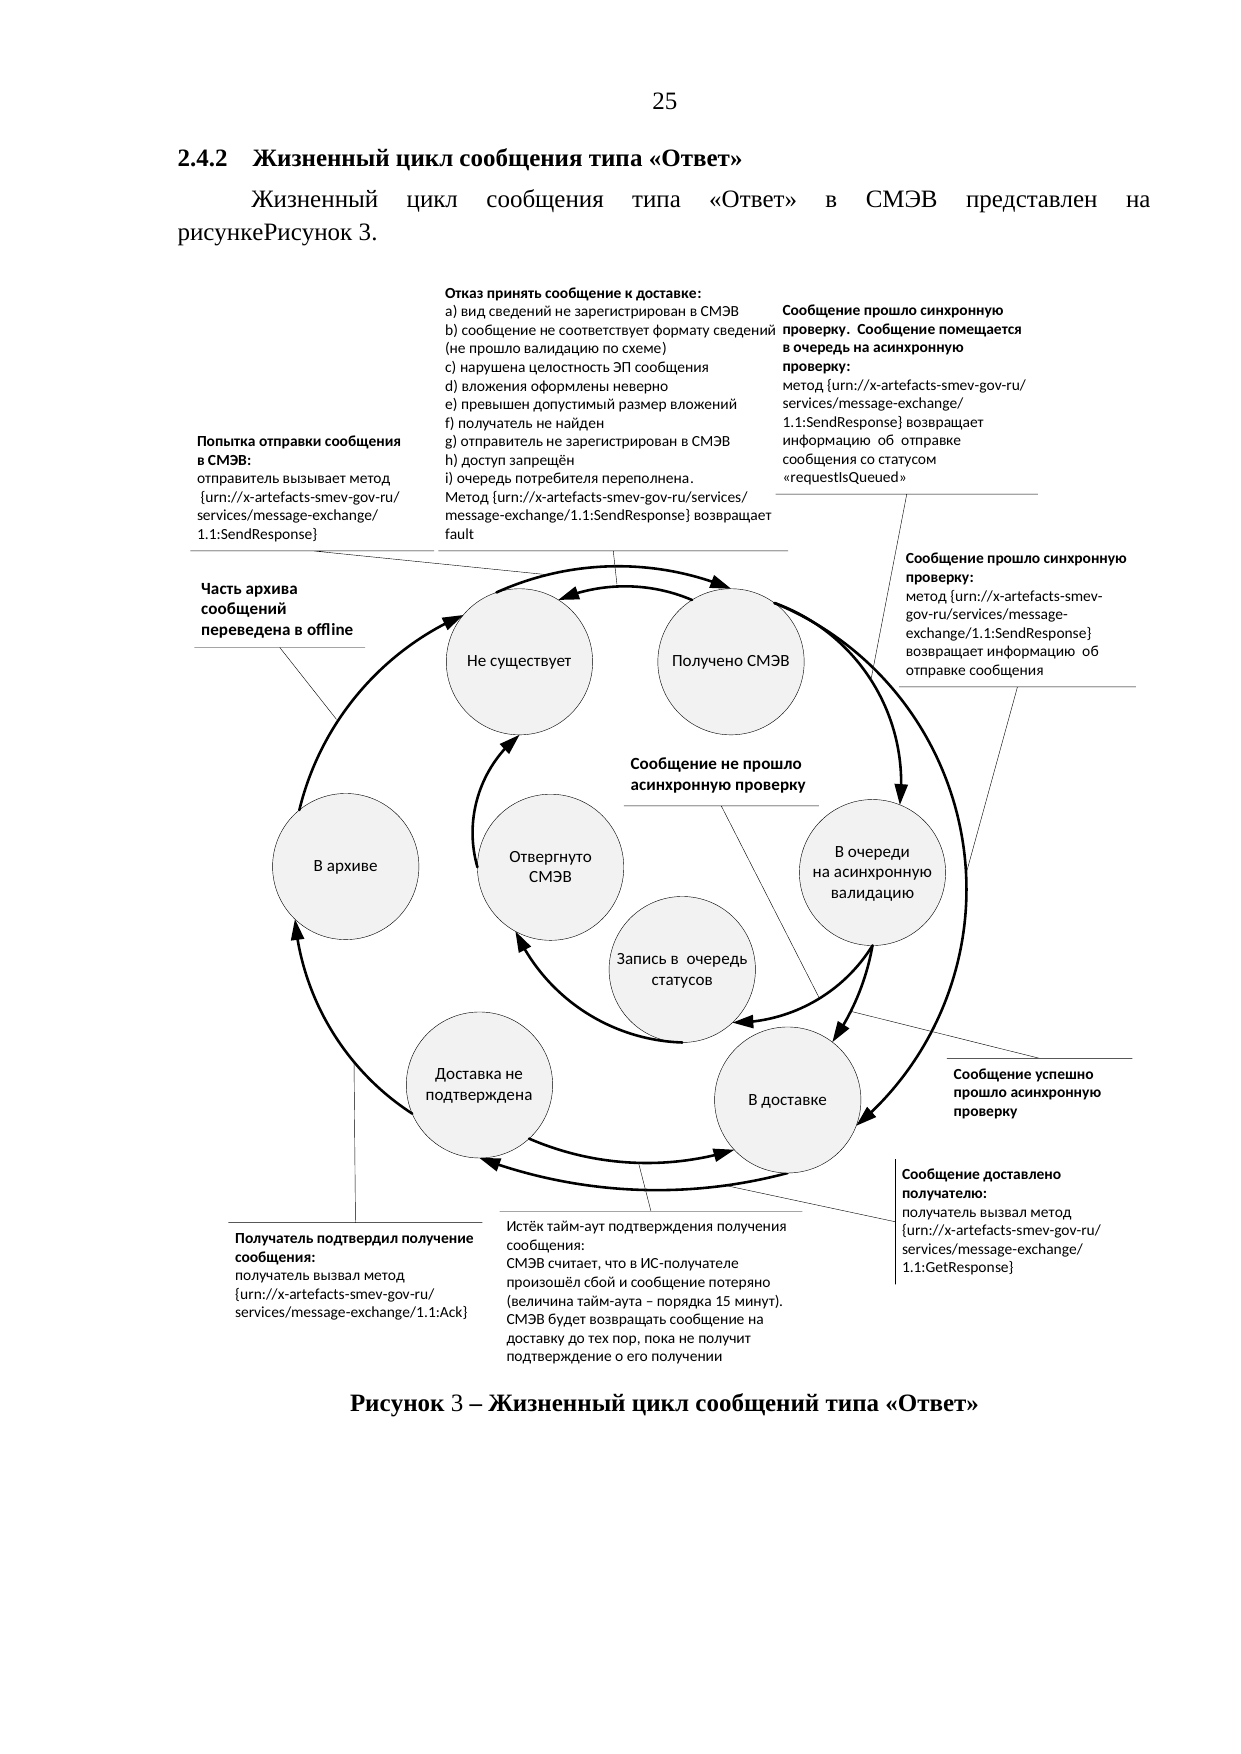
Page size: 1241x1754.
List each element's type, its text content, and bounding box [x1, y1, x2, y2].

subtitle Жизненный цикл сообщения типа «Ответ» [177, 143, 1152, 172]
text Рисунок 3 – Жизненный цикл сообщений типа «Ответ» [177, 1388, 1152, 1417]
text Жизненный цикл сообщения типа «Ответ» в СМЭВ представлен на рисункеРисунок 3. [177, 184, 1152, 246]
